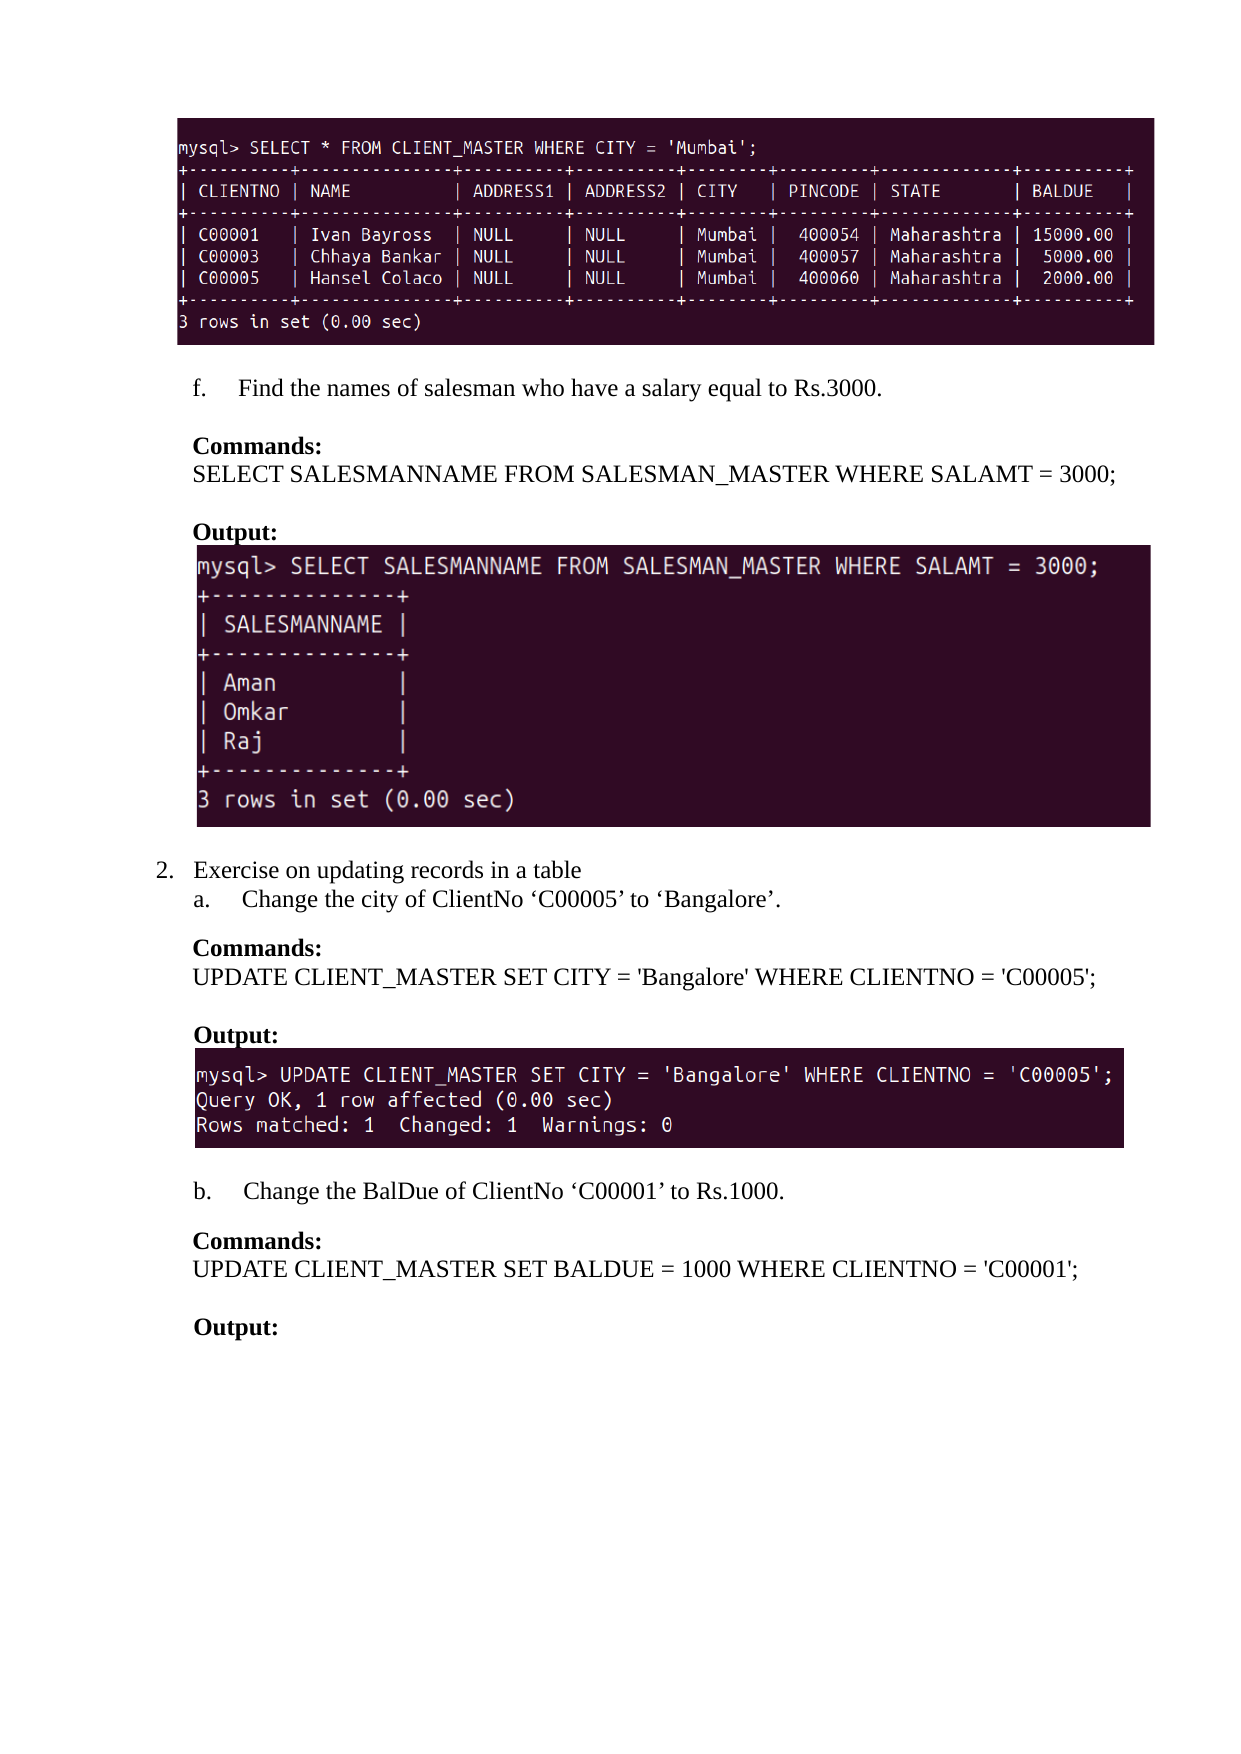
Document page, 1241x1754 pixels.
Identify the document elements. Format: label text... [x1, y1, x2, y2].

text UPDATE CLIENT_MASTER SET CITY = 'Bangalore' WHERE CLIENTNO = 'C00005'; [118, 962, 1122, 991]
list b. Change the BalDue of ClientNo ‘C00001’ to Rs.1000. [193, 1048, 1122, 1205]
text UPDATE CLIENT_MASTER SET BALDUE = 1000 WHERE CLIENTNO = 'C00001'; [118, 1254, 1122, 1283]
text SELECT SALESMANNAME FROM SALESMAN_MASTER WHERE SALAMT = 3000; [118, 459, 1122, 488]
text Commands: [118, 933, 1122, 962]
text Output: [118, 517, 1122, 546]
list Exercise on updating records in a table a. Change the city of ClientNo ‘C00005’ to ‘Bangalore’. [156, 855, 1122, 913]
picture [177, 118, 1155, 345]
text Commands: [118, 1226, 1122, 1254]
list Output: [193, 1020, 1122, 1048]
picture [195, 1048, 1124, 1148]
text Commands: [118, 431, 1122, 459]
list Output: [193, 1312, 1122, 1341]
picture [196, 545, 1151, 827]
text f. Find the names of salesman who have a salary equal to Rs.3000. [118, 373, 1122, 402]
